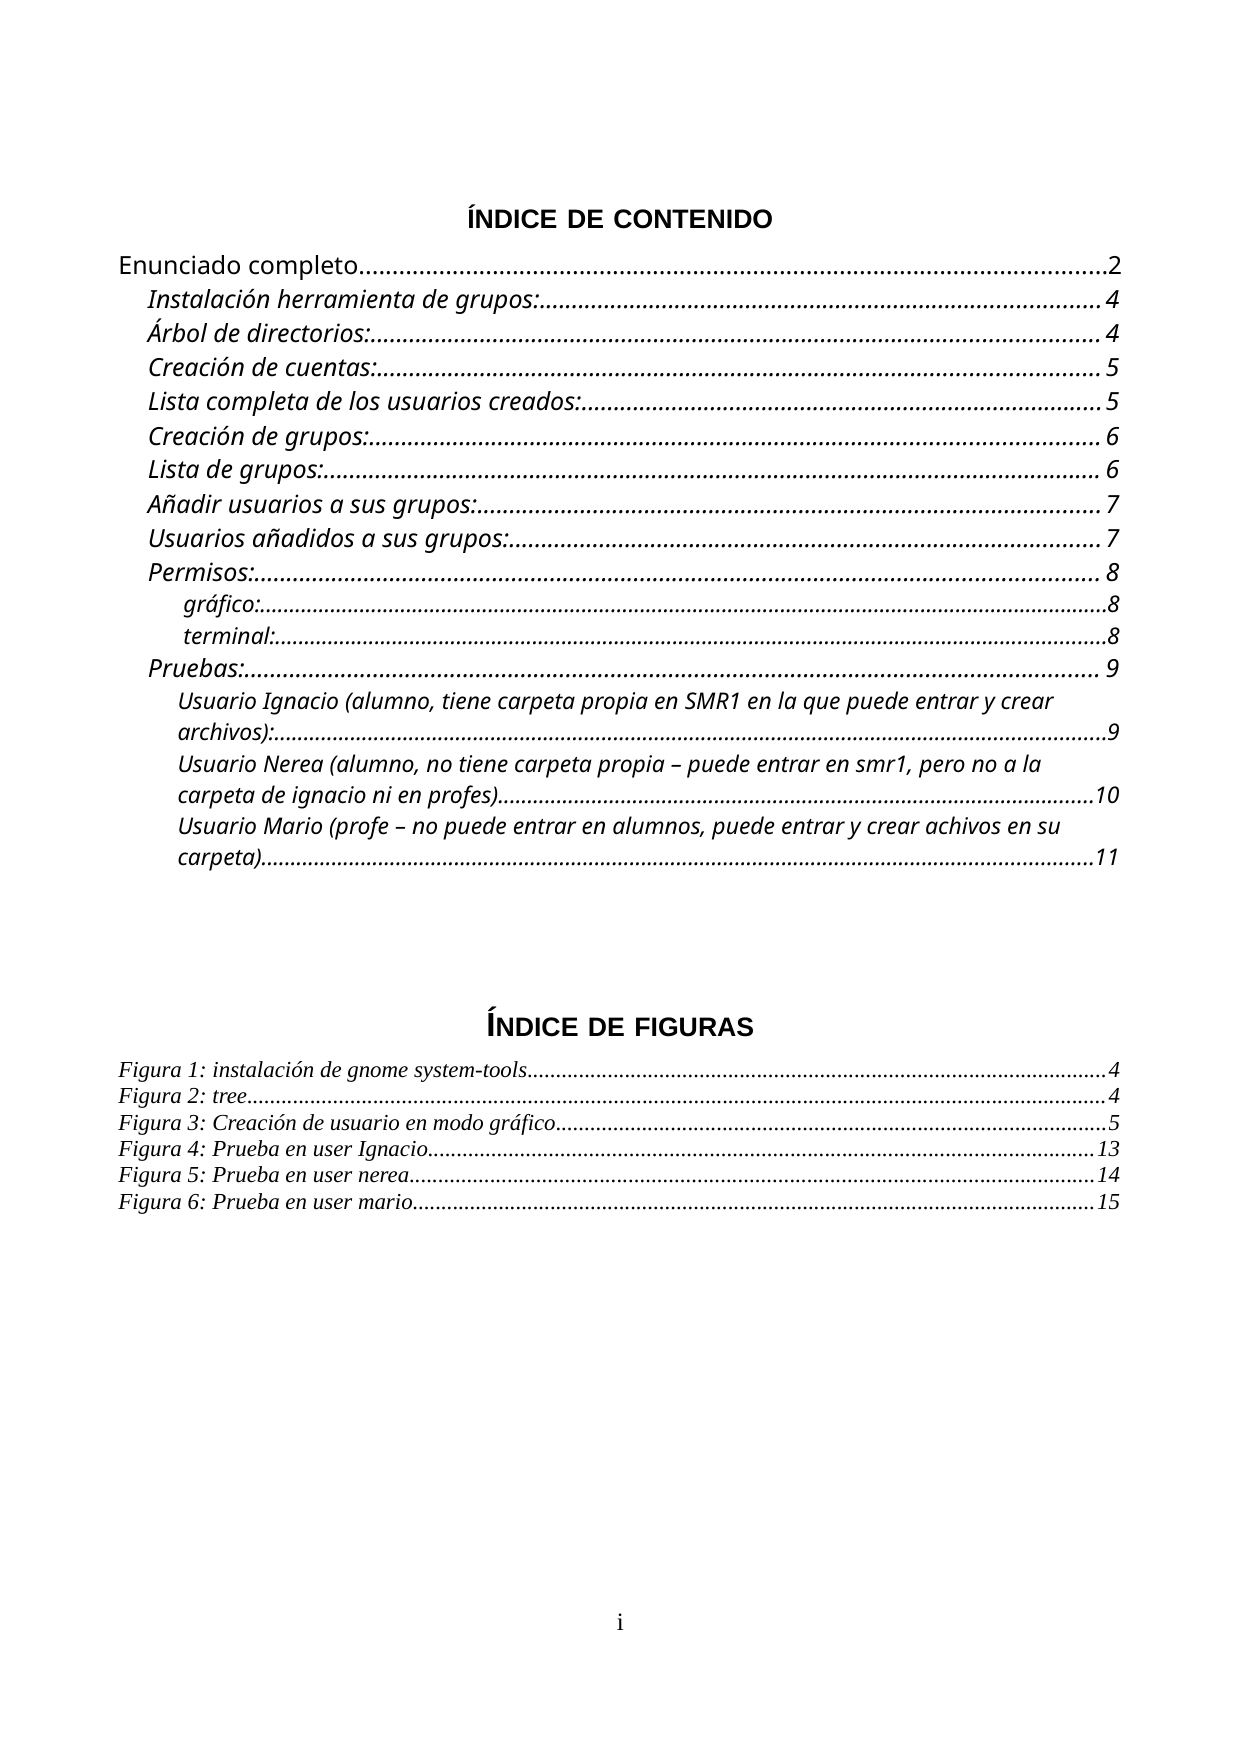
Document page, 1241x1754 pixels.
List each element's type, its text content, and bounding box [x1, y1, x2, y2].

text Creación de grupos: 6 [148, 418, 1122, 452]
text Usuarios añadidos a sus grupos: 7 [148, 520, 1122, 554]
text Permisos: 8 [148, 554, 1122, 588]
text terminal: 8 [177, 620, 1122, 651]
text Enunciado completo. 2 [118, 248, 1122, 282]
text Figura 3: Creación de usuario en modo gráfico 5 [118, 1109, 1122, 1135]
text Figura 2: tree 4 [118, 1082, 1122, 1109]
text Figura 4: Prueba en user Ignacio 13 [118, 1135, 1122, 1161]
subtitle Índice de figuras [118, 1005, 1122, 1043]
text Usuario Mario (profe – no puede entrar en alumnos, puede entrar y crear achivos en su carpeta) 11 [177, 810, 1122, 872]
text Usuario Ignacio (alumno, tiene carpeta propia en SMR1 en la que puede entrar y crear archivos): 9 [177, 685, 1122, 747]
text Creación de cuentas: 5 [148, 350, 1122, 384]
text Pruebas: 9 [148, 651, 1122, 685]
text Lista completa de los usuarios creados: 5 [148, 384, 1122, 418]
text Árbol de directorios: 4 [148, 316, 1122, 350]
subtitle índice de contenido [118, 197, 1122, 235]
text Añadir usuarios a sus grupos: 7 [148, 486, 1122, 520]
text Figura 1: instalación de gnome system-tools 4 [118, 1056, 1122, 1082]
text Usuario Nerea (alumno, no tiene carpeta propia – puede entrar en smr1, pero no a la carpeta de ignacio ni en profes) 10 [177, 747, 1122, 810]
text Instalación herramienta de grupos: 4 [148, 282, 1122, 316]
text Figura 5: Prueba en user nerea 14 [118, 1161, 1122, 1188]
text Lista de grupos: 6 [148, 452, 1122, 486]
text Figura 6: Prueba en user mario 15 [118, 1188, 1122, 1214]
text gráfico: 8 [177, 588, 1122, 620]
